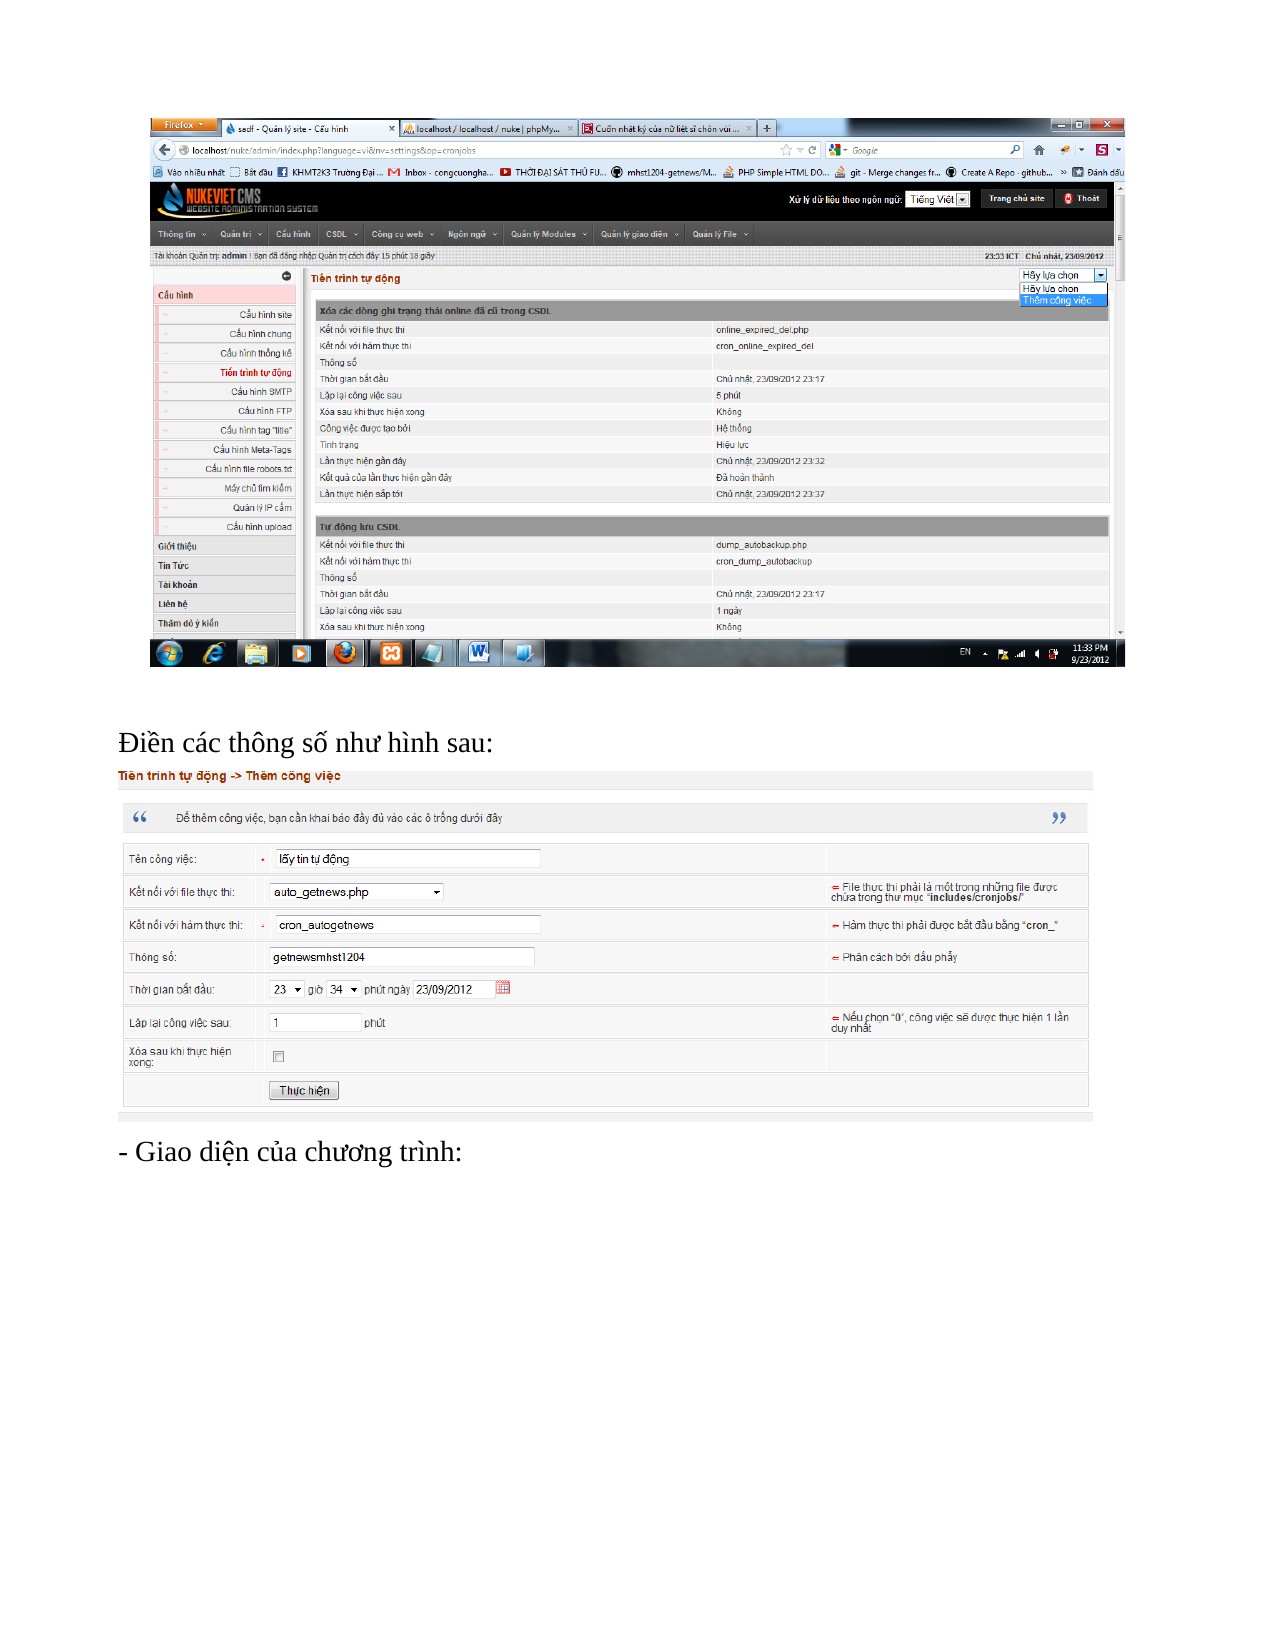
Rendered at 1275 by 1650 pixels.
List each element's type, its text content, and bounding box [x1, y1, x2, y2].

text - Giao diện của chương trình: [118, 1134, 1157, 1167]
text Điền các thông số như hình sau: [118, 725, 1157, 759]
